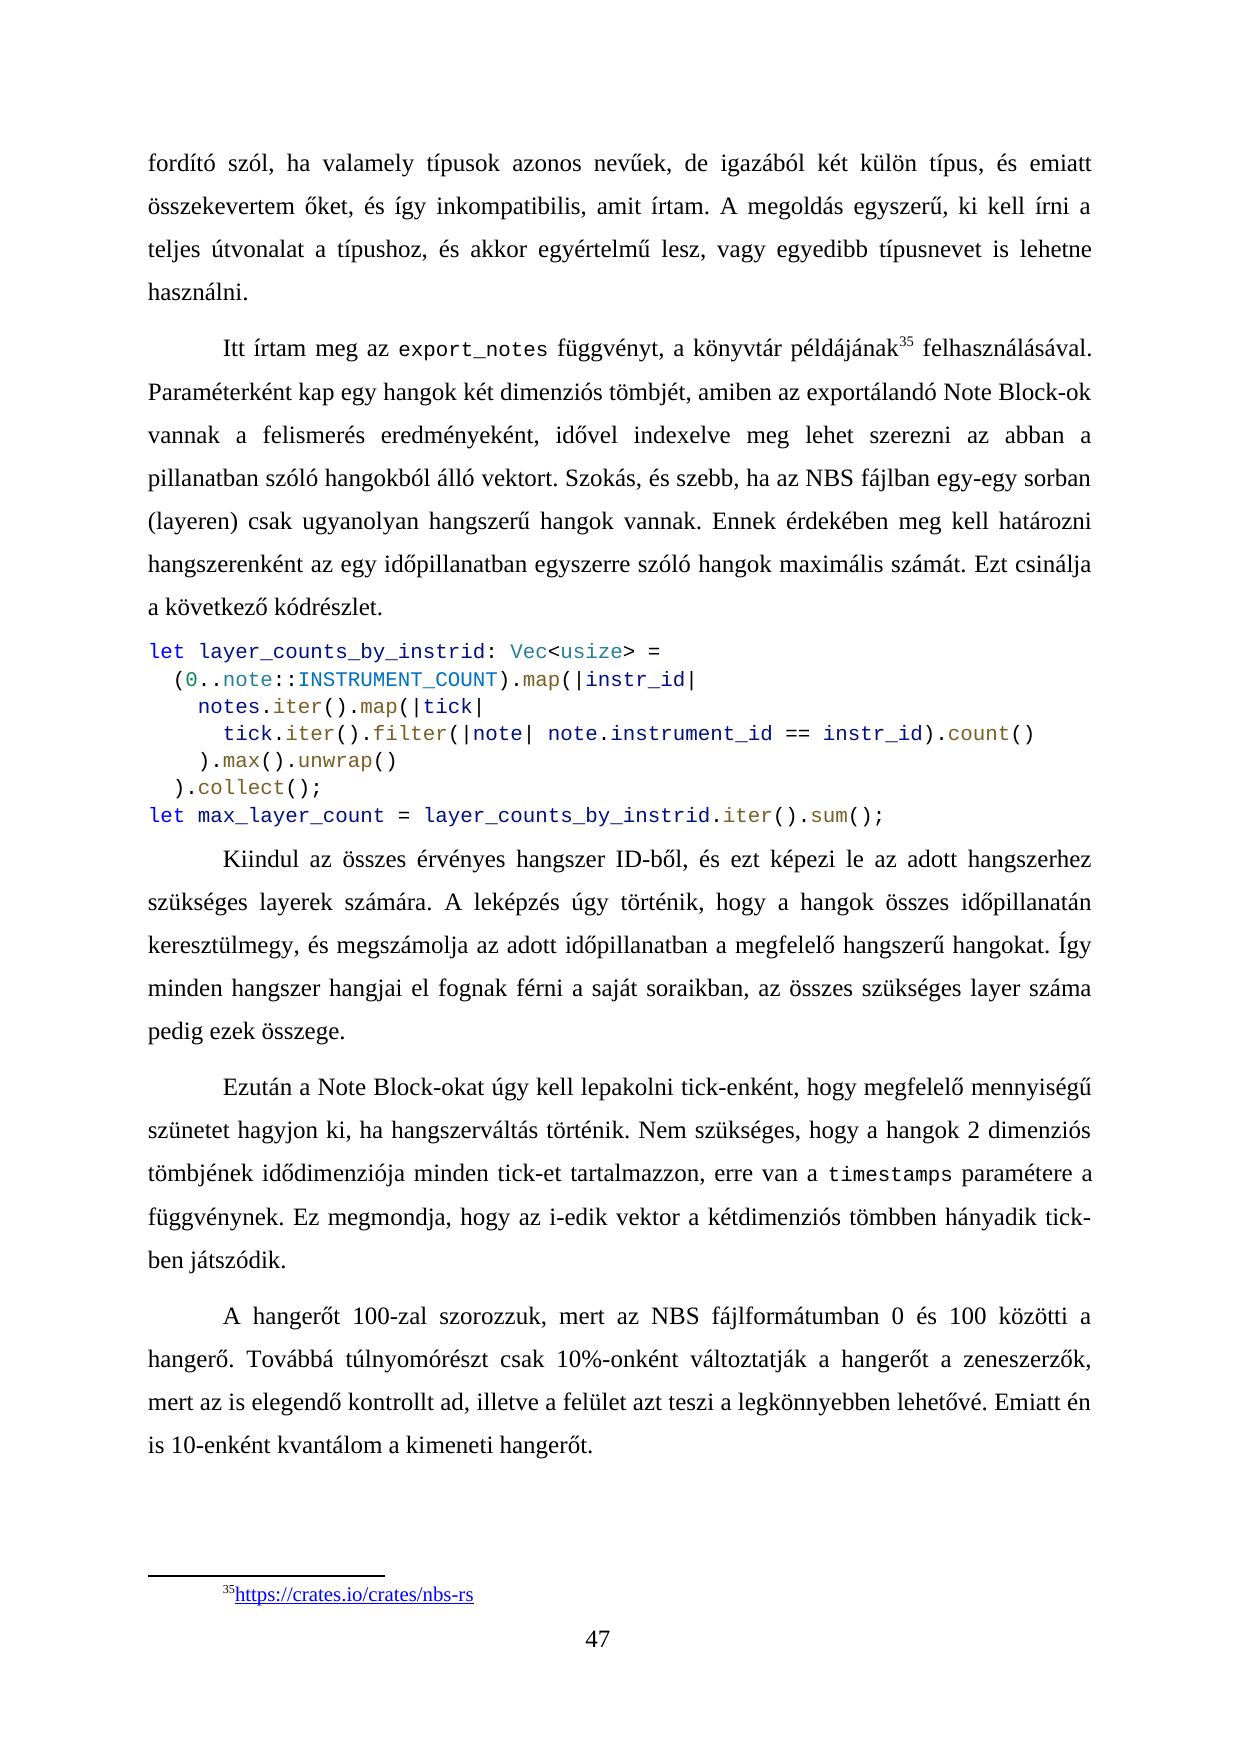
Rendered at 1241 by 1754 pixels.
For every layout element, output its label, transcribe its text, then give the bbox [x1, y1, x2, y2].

text Kiindul az összes érvényes hangszer ID-ből, és ezt képezi le az adott hangszerhez szükséges layerek számára. A leképzés úgy történik, hogy a hangok összes időpillanatán keresztülmegy, és megszámolja az adott időpillanatban a megfelelő hangszerű hangokat. Így minden hangszer hangjai el fognak férni a saját soraikban, az összes szükséges layer száma pedig ezek összege. [148, 844, 1092, 1045]
text let max_layer_count = layer_counts_by_instrid.iter().sum(); [148, 804, 1092, 828]
text let layer_counts_by_instrid: Vec<usize> = [148, 641, 1092, 665]
text A hangerőt 100-zal szorozzuk, mert az NBS fájlformátumban 0 és 100 közötti a hangerő. Továbbá túlnyomórészt csak 10%-onként változtatják a hangerőt a zeneszerzők, mert az is elegendő kontrollt ad, illetve a felület azt teszi a legkönnyebben lehetővé. Emiatt én is 10-enként kvantálom a kimeneti hangerőt. [148, 1301, 1092, 1459]
text (0..note::INSTRUMENT_COUNT).map(|instr_id| [148, 669, 1092, 692]
text notes.iter().map(|tick| [148, 696, 1092, 719]
text fordító szól, ha valamely típusok azonos nevűek, de igazából két külön típus, és emiatt összekevertem őket, és így inkompatibilis, amit írtam. A megoldás egyszerű, ki kell írni a teljes útvonalat a típushoz, és akkor egyértelmű lesz, vagy egyedibb típusnevet is lehetne használni. [148, 148, 1092, 306]
text Itt írtam meg az export_notes függvényt, a könyvtár példájának felhasználásával. Paraméterként kap egy hangok két dimenziós tömbjét, amiben az exportálandó Note Block-ok vannak a felismerés eredményeként, idővel indexelve meg lehet szerezni az abban a pillanatban szóló hangokból álló vektort. Szokás, és szebb, ha az NBS fájlban egy-egy sorban (layeren) csak ugyanolyan hangszerű hangok vannak. Ennek érdekében meg kell határozni hangszerenként az egy időpillanatban egyszerre szóló hangok maximális számát. Ezt csinálja a következő kódrészlet. [148, 333, 1092, 621]
text ).max().unwrap() [148, 750, 1092, 774]
text Ezután a Note Block-okat úgy kell lepakolni tick-enként, hogy megfelelő mennyiségű szünetet hagyjon ki, ha hangszerváltás történik. Nem szükséges, hogy a hangok 2 dimenziós tömbjének idődimenziója minden tick-et tartalmazzon, erre van a timestamps paramétere a függvénynek. Ez megmondja, hogy az i-edik vektor a kétdimenziós tömbben hányadik tick-ben játszódik. [148, 1072, 1092, 1274]
text ).collect(); [148, 777, 1092, 801]
text https://crates.io/crates/nbs-rs [148, 1582, 1092, 1606]
text tick.iter().filter(|note| note.instrument_id == instr_id).count() [148, 723, 1092, 747]
